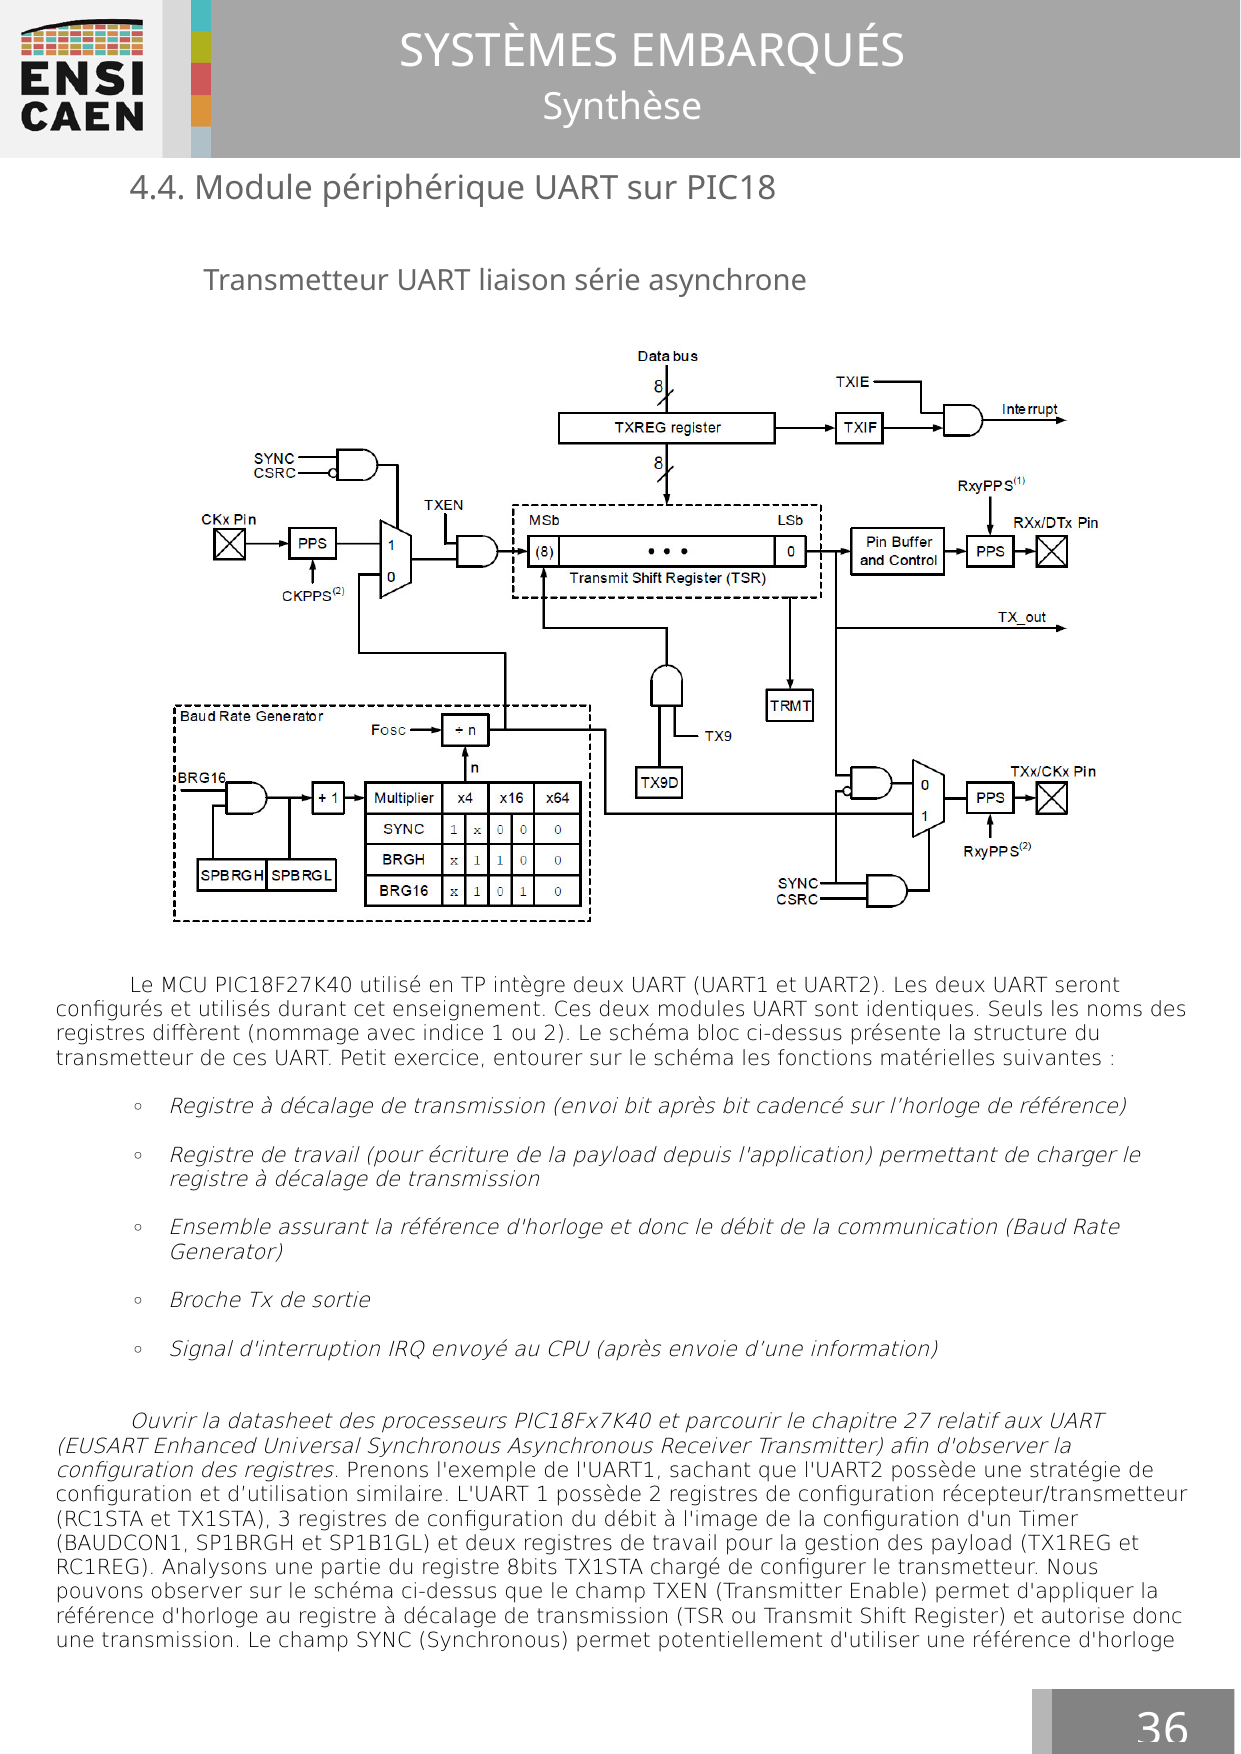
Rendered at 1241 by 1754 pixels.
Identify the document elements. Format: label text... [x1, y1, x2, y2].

list Registre à décalage de transmission (envoi bit après bit cadencé sur l’horloge de référence) [130, 1094, 1189, 1118]
text 4.4. Module périphérique UART sur PIC18 [55, 164, 1189, 209]
text Transmetteur UART liaison série asynchrone [55, 255, 1189, 300]
list Broche Tx de sortie [130, 1288, 1189, 1312]
list Signal d'interruption IRQ envoyé au CPU (après envoie d’une information) [130, 1337, 1189, 1361]
text Le MCU PIC18F27K40 utilisé en TP intègre deux UART (UART1 et UART2). Les deux UART seront configurés et utilisés durant cet enseignement. Ces deux modules UART sont identiques. Seuls les noms des registres diffèrent (nommage avec indice 1 ou 2). Le schéma bloc ci-dessus présente la structure du transmetteur de ces UART. Petit exercice, entourer sur le schéma les fonctions matérielles suivantes : [55, 973, 1189, 1070]
list Ensemble assurant la référence d'horloge et donc le débit de la communication (Baud Rate Generator) [130, 1215, 1189, 1264]
picture [1032, 1689, 1235, 1754]
text Ouvrir la datasheet des processeurs PIC18Fx7K40 et parcourir le chapitre 27 relatif aux UART (EUSART Enhanced Universal Synchronous Asynchronous Receiver Transmitter) afin d'observer la configuration des registres. Prenons l'exemple de l'UART1, sachant que l'UART2 possède une stratégie de configuration et d’utilisation similaire. L'UART 1 possède 2 registres de configuration récepteur/transmetteur (RC1STA et TX1STA), 3 registres de configuration du débit à l'image de la configuration d'un Timer (BAUDCON1, SP1BRGH et SP1B1GL) et deux registres de travail pour la gestion des payload (TX1REG et RC1REG). Analysons une partie du registre 8bits TX1STA chargé de configurer le transmetteur. Nous pouvons observer sur le schéma ci-dessus que le champ TXEN (Transmitter Enable) permet d'appliquer la référence d'horloge au registre à décalage de transmission (TSR ou Transmit Shift Register) et autorise donc une transmission. Le champ SYNC (Synchronous) permet potentiellement d'utiliser une référence d'horloge [55, 1409, 1189, 1652]
list Registre de travail (pour écriture de la payload depuis l'application) permettant de charger le registre à décalage de transmission [130, 1143, 1189, 1191]
picture [106, 345, 1139, 925]
picture [0, 0, 1241, 158]
